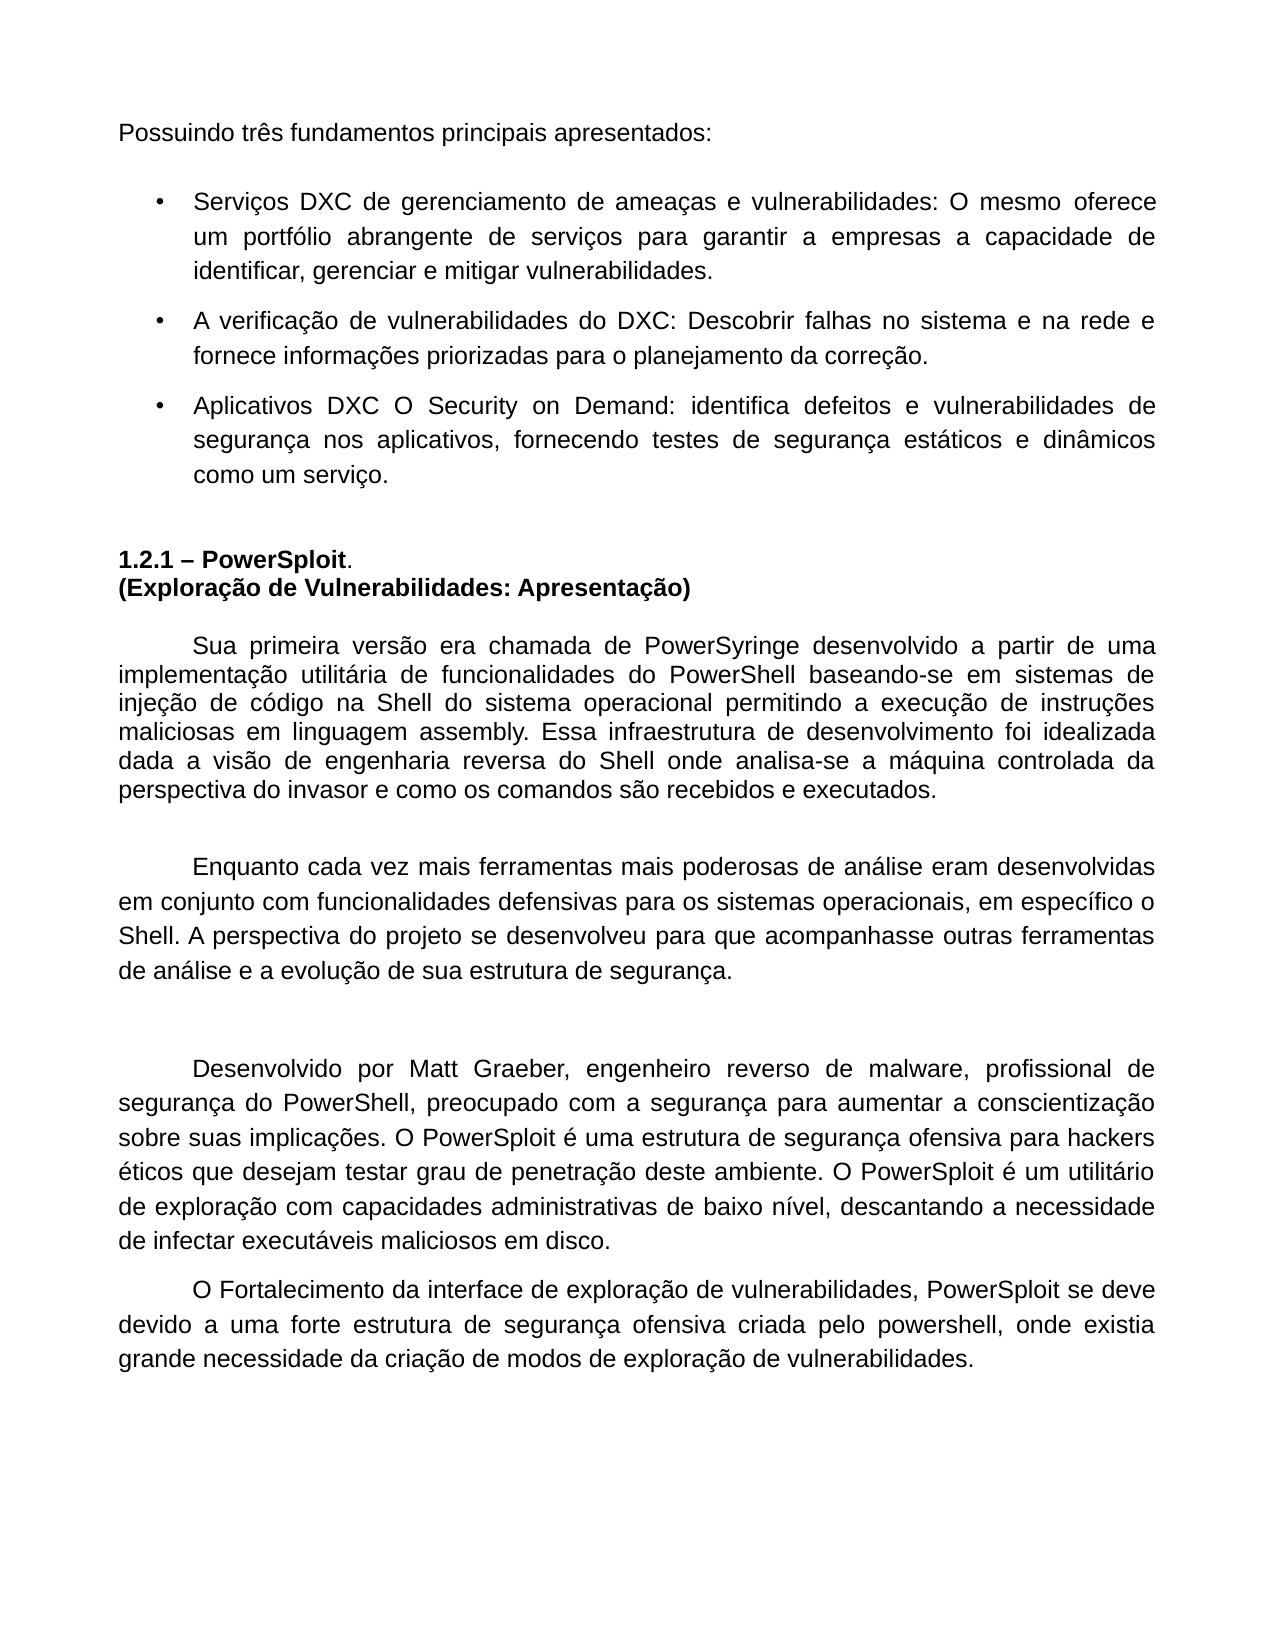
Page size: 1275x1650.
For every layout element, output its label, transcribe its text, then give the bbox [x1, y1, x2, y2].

list Aplicativos DXC O Security on Demand: identifica defeitos e vulnerabilidades de segurança nos aplicativos, fornecendo testes de segurança estáticos e dinâmicos como um serviço. [156, 391, 1157, 489]
text Possuindo três fundamentos principais apresentados: [118, 118, 1157, 181]
text Sua primeira versão era chamada de PowerSyringe desenvolvido a partir de uma implementação utilitária de funcionalidades do PowerShell baseando-se em sistemas de injeção de código na Shell do sistema operacional permitindo a execução de instruções maliciosas em linguagem assembly. Essa infraestrutura de desenvolvimento foi idealizada dada a visão de engenharia reversa do Shell onde analisa-se a máquina controlada da perspectiva do invasor e como os comandos são recebidos e executados. [118, 631, 1157, 803]
text Desenvolvido por Matt Graeber, engenheiro reverso de malware, profissional de segurança do PowerShell, preocupado com a segurança para aumentar a conscientização sobre suas implicações. O PowerSploit é uma estrutura de segurança ofensiva para hackers éticos que desejam testar grau de penetração deste ambiente. O PowerSploit é um utilitário de exploração com capacidades administrativas de baixo nível, descantando a necessidade de infectar executáveis maliciosos em disco. [118, 1054, 1157, 1255]
text (Exploração de Vulnerabilidades: Apresentação) [118, 573, 1157, 602]
text O Fortalecimento da interface de exploração de vulnerabilidades, PowerSploit se deve devido a uma forte estrutura de segurança ofensiva criada pelo powershell, onde existia grande necessidade da criação de modos de exploração de vulnerabilidades. [118, 1275, 1157, 1373]
text 1.2.1 – PowerSploit. [118, 544, 1157, 573]
text Enquanto cada vez mais ferramentas mais poderosas de análise eram desenvolvidas em conjunto com funcionalidades defensivas para os sistemas operacionais, em específico o Shell. A perspectiva do projeto se desenvolveu para que acompanhasse outras ferramentas de análise e a evolução de sua estrutura de segurança. [118, 852, 1157, 984]
list Serviços DXC de gerenciamento de ameaças e vulnerabilidades: O mesmo oferece um portfólio abrangente de serviços para garantir a empresas a capacidade de identificar, gerenciar e mitigar vulnerabilidades. [156, 187, 1157, 285]
list A verificação de vulnerabilidades do DXC: Descobrir falhas no sistema e na rede e fornece informações priorizadas para o planejamento da correção. [156, 306, 1157, 369]
